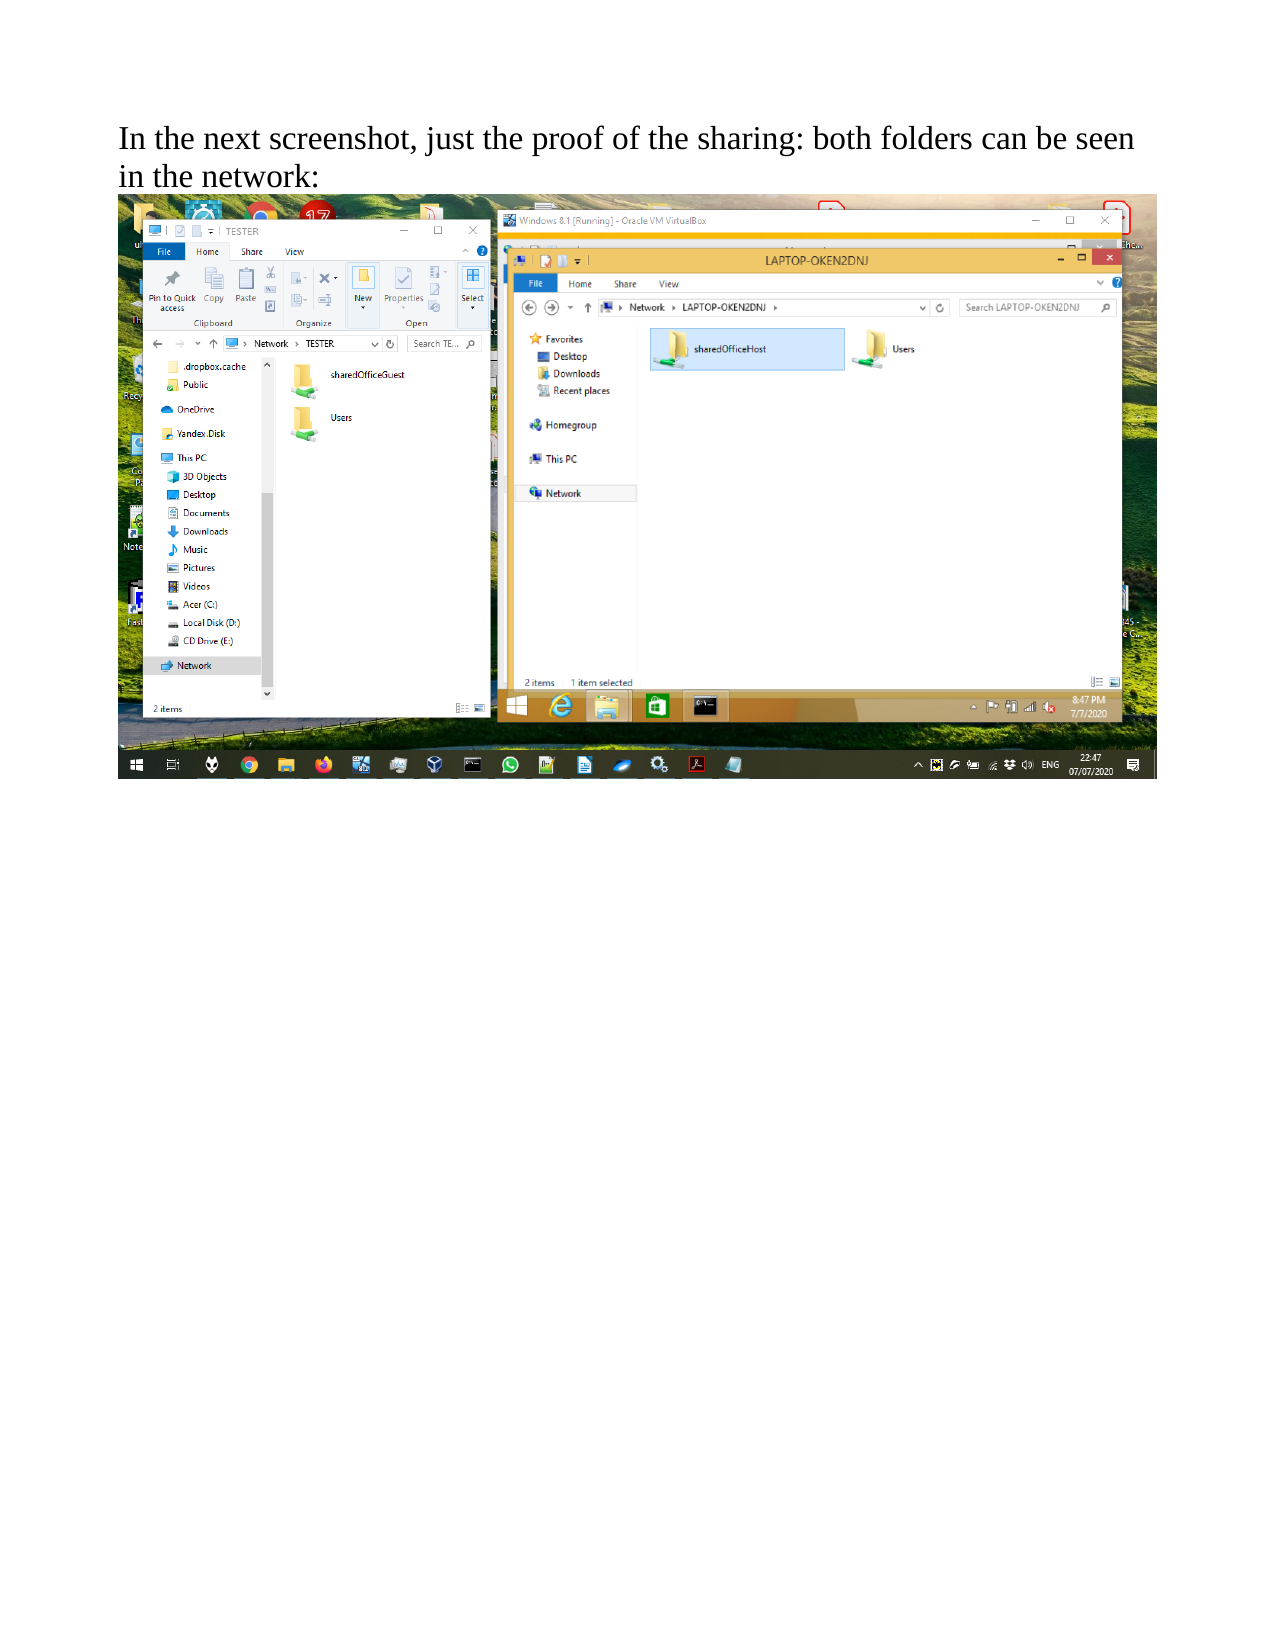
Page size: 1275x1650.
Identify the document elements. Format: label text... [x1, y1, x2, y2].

text In the next screenshot, just the proof of the sharing: both folders can be seen in the network: [118, 118, 1157, 194]
picture [118, 194, 1157, 779]
